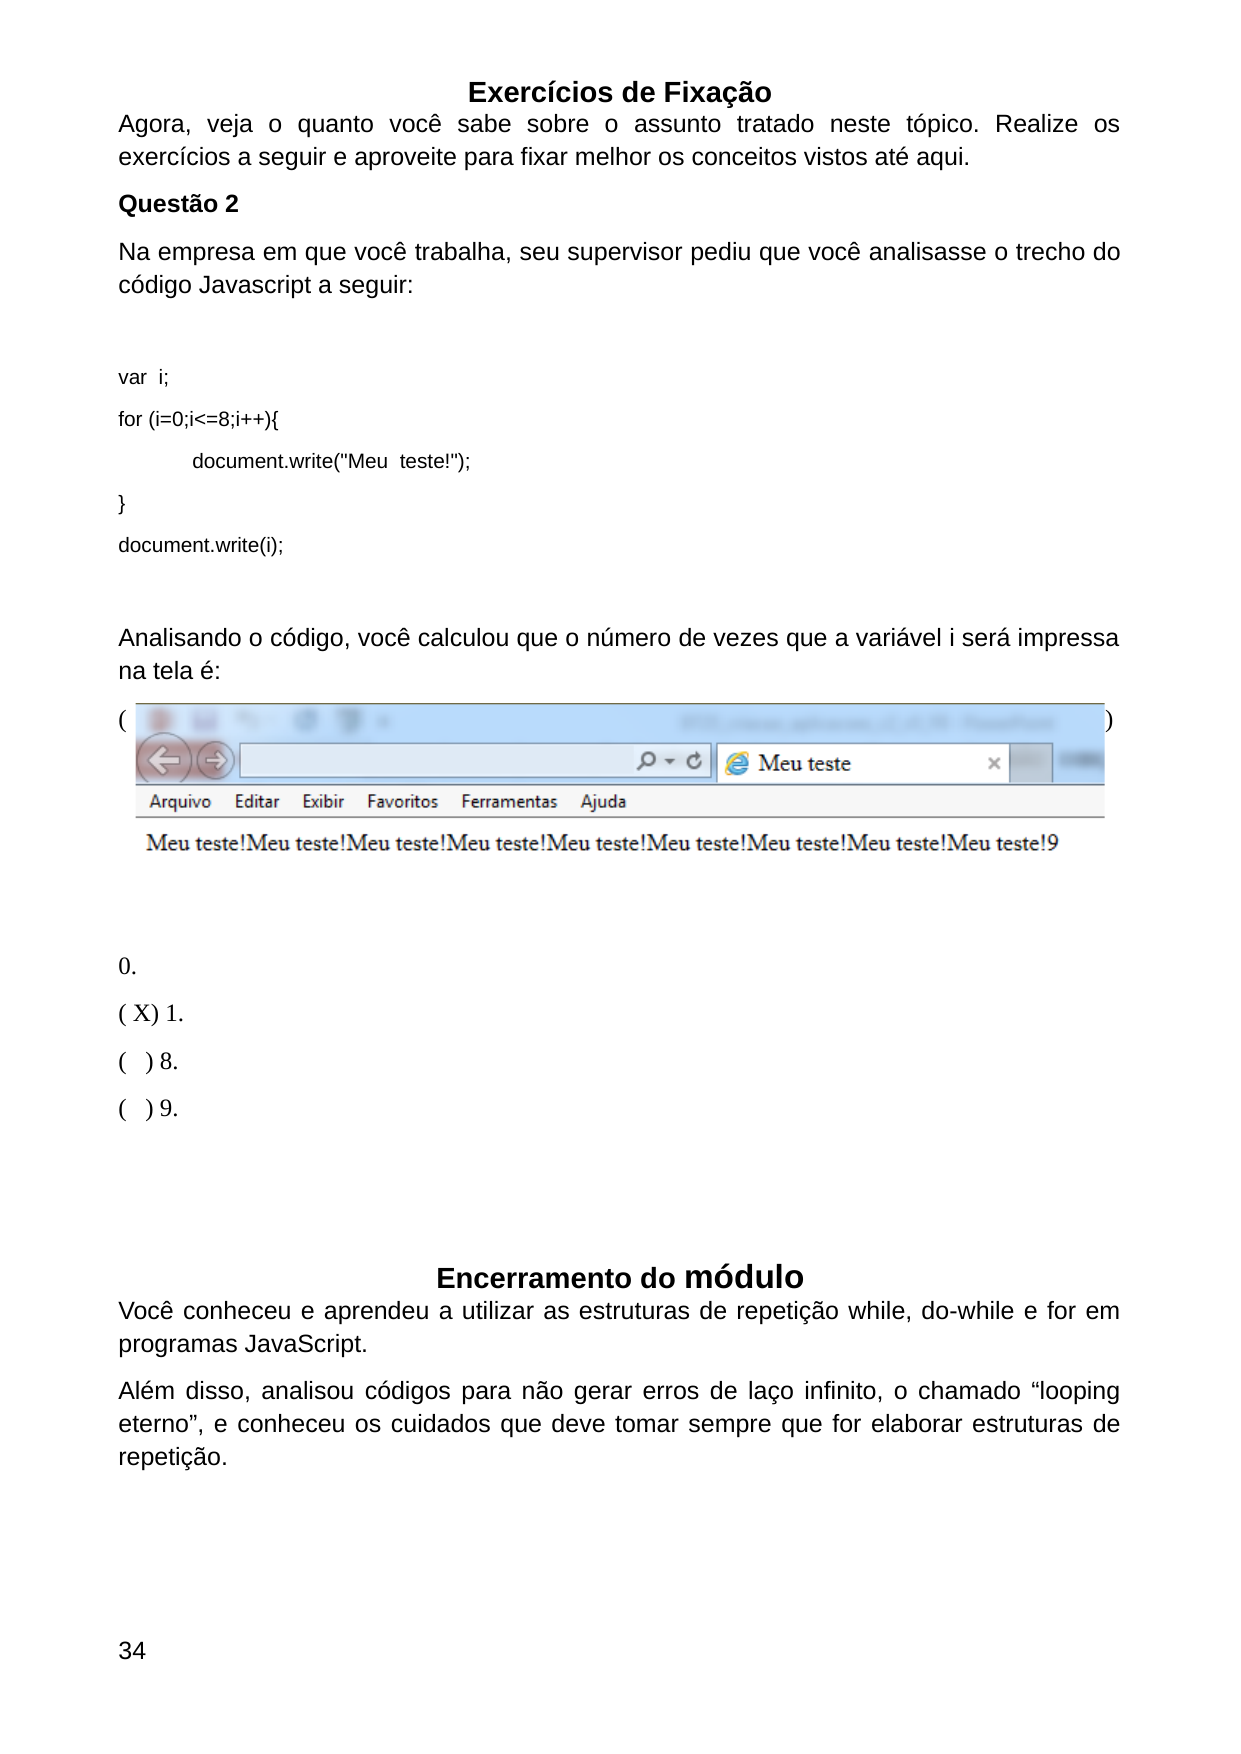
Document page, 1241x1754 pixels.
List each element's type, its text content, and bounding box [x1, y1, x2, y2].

text ( ) 0. [118, 704, 1122, 979]
text Na empresa em que você trabalha, seu supervisor pediu que você analisasse o trecho do código Javascript a seguir: [118, 237, 1122, 298]
text document.write("Meu teste!"); [118, 449, 1122, 473]
text Analisando o código, você calculou que o número de vezes que a variável i será impressa na tela é: [118, 623, 1122, 685]
text } [118, 491, 1122, 515]
text Além disso, analisou códigos para não gerar erros de laço infinito, o chamado “looping eterno”, e conheceu os cuidados que deve tomar sempre que for elaborar estruturas de repetição. [118, 1376, 1122, 1471]
text document.write(i); [118, 533, 1122, 557]
text ( ) 8. [118, 1046, 1122, 1075]
text Você conheceu e aprendeu a utilizar as estruturas de repetição while, do-while e for em programas JavaScript. [118, 1296, 1122, 1357]
text Agora, veja o quanto você sabe sobre o assunto tratado neste tópico. Realize os exercícios a seguir e aproveite para fixar melhor os conceitos vistos até aqui. [118, 108, 1122, 170]
subtitle Exercícios de Fixação [118, 75, 1122, 108]
text for (i=0;i<=8;i++){ [118, 407, 1122, 431]
text ( X) 1. [118, 998, 1122, 1027]
text ( ) 9. [118, 1093, 1122, 1122]
subtitle Encerramento do módulo [118, 1257, 1122, 1296]
text var i; [118, 365, 1122, 389]
text Questão 2 [118, 189, 1122, 218]
